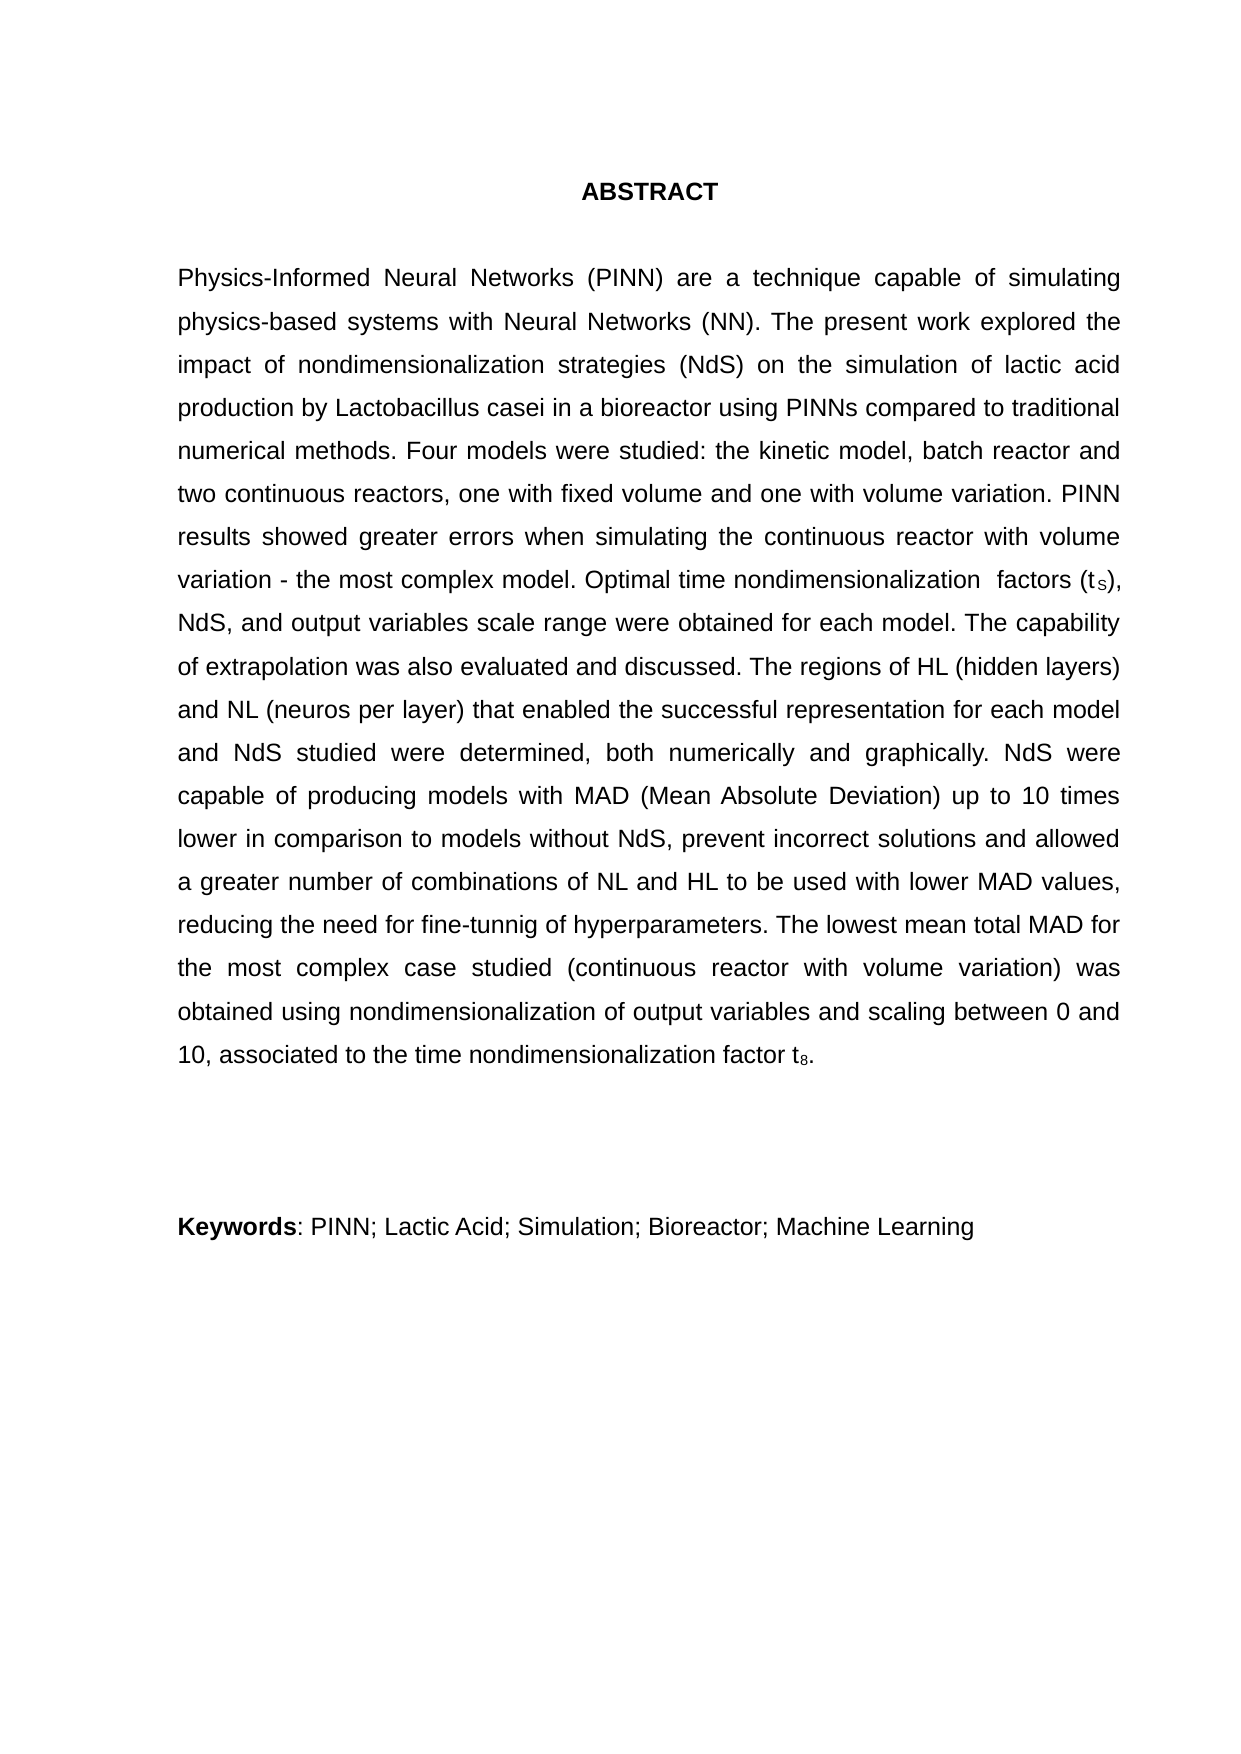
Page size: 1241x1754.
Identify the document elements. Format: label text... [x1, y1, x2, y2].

text Physics-Informed Neural Networks (PINN) are a technique capable of simulating physics-based systems with Neural Networks (NN). The present work explored the impact of nondimensionalization strategies (NdS) on the simulation of lactic acid production by Lactobacillus casei in a bioreactor using PINNs compared to traditional numerical methods. Four models were studied: the kinetic model, batch reactor and two continuous reactors, one with fixed volume and one with volume variation. PINN results showed greater errors when simulating the continuous reactor with volume variation - the most complex model. Optimal time nondimensionalization factors (tS), NdS, and output variables scale range were obtained for each model. The capability of extrapolation was also evaluated and discussed. The regions of HL (hidden layers) and NL (neuros per layer) that enabled the successful representation for each model and NdS studied were determined, both numerically and graphically. NdS were capable of producing models with MAD (Mean Absolute Deviation) up to 10 times lower in comparison to models without NdS, prevent incorrect solutions and allowed a greater number of combinations of NL and HL to be used with lower MAD values, reducing the need for fine-tunnig of hyperparameters. The lowest mean total MAD for the most complex case studied (continuous reactor with volume variation) was obtained using nondimensionalization of output variables and scaling between 0 and 10, associated to the time nondimensionalization factor t8. [177, 263, 1122, 1068]
text Keywords: PINN; Lactic Acid; Simulation; Bioreactor; Machine Learning [177, 1212, 1122, 1241]
text ABSTRACT [177, 177, 1122, 206]
